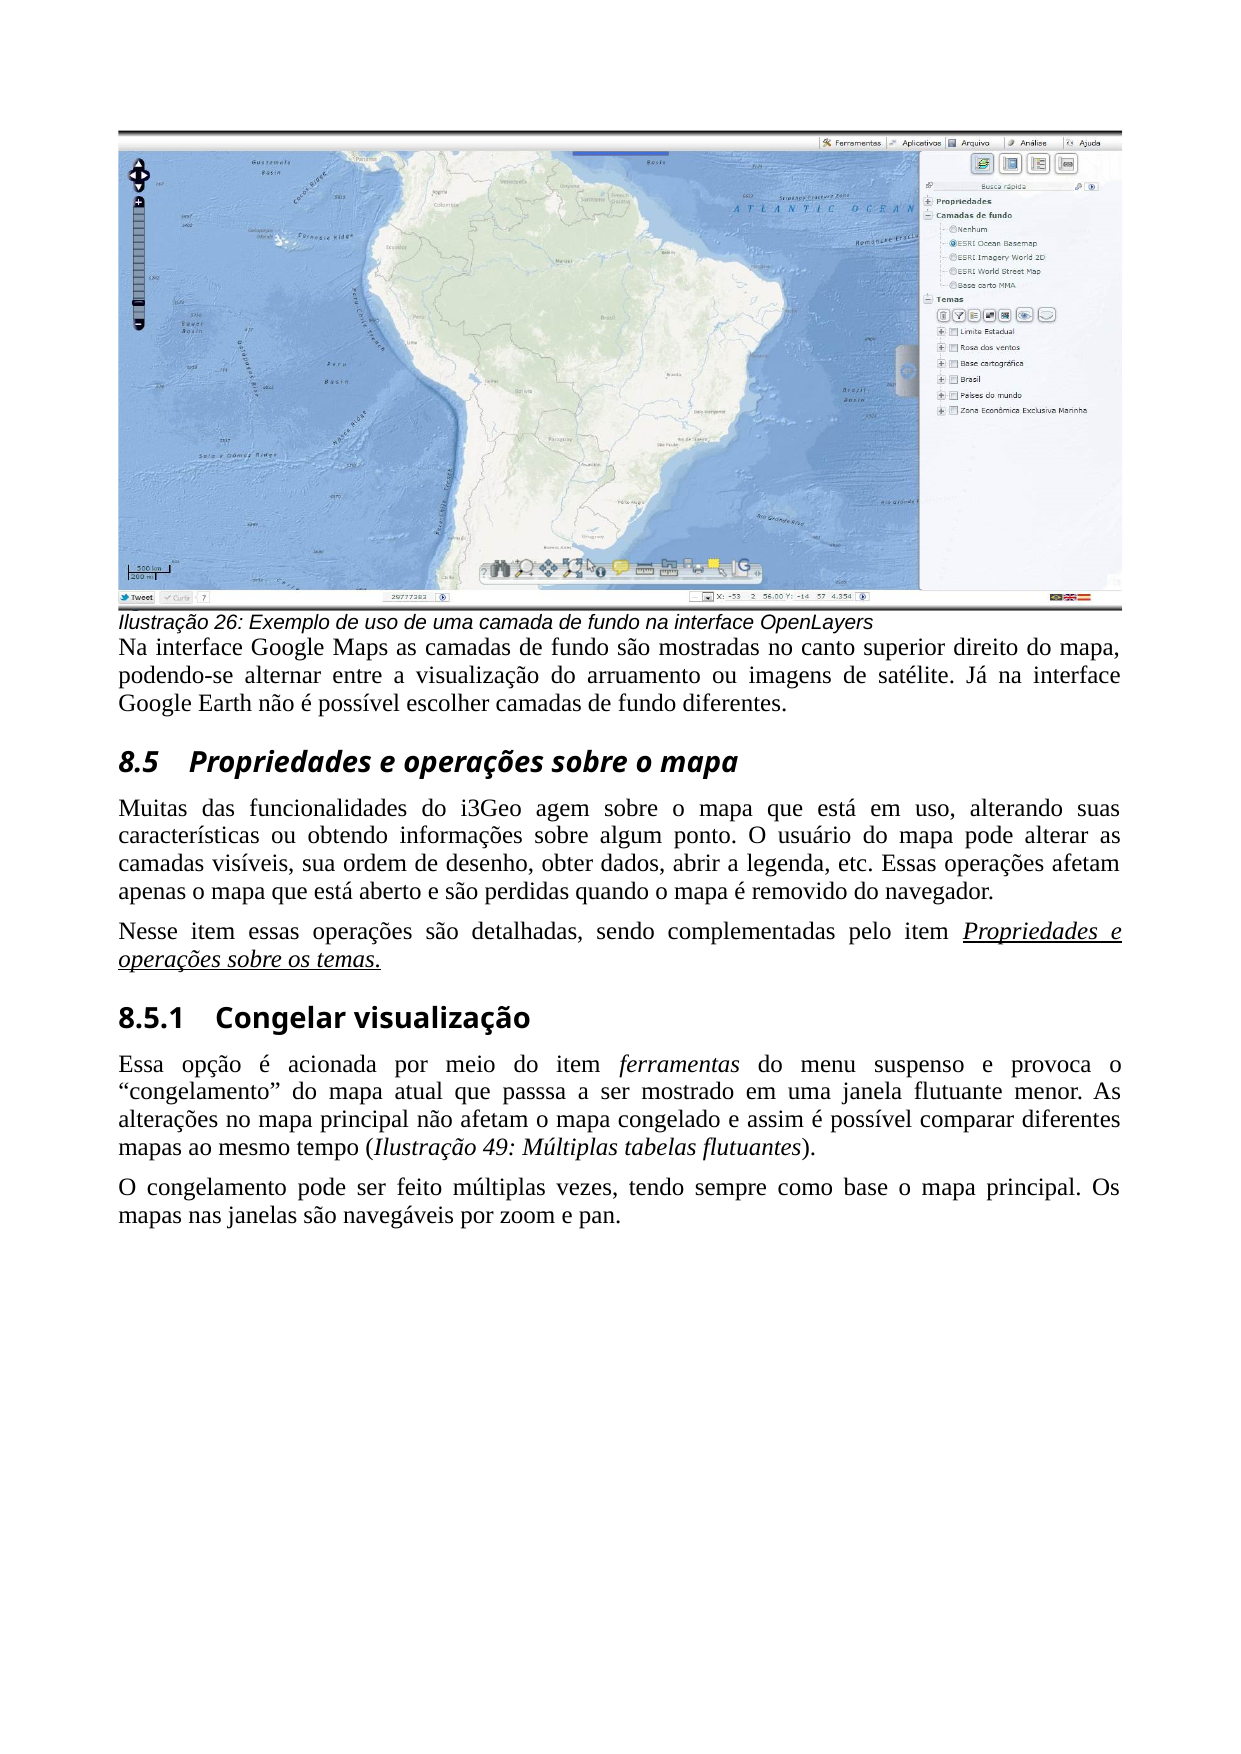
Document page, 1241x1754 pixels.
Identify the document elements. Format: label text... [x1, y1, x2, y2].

text Nesse item essas operações são detalhadas, sendo complementadas pelo item Propriedades e operações sobre os temas. [118, 917, 1122, 973]
text [118, 118, 1122, 130]
text O congelamento pode ser feito múltiplas vezes, tendo sempre como base o mapa principal. Os mapas nas janelas são navegáveis por zoom e pan. [118, 1173, 1122, 1228]
text Na interface Google Maps as camadas de fundo são mostradas no canto superior direito do mapa, podendo-se alternar entre a visualização do arruamento ou imagens de satélite. Já na interface Google Earth não é possível escolher camadas de fundo diferentes. [118, 633, 1122, 717]
text Ilustração 26: Exemplo de uso de uma camada de fundo na interface OpenLayers [118, 611, 1122, 633]
subtitle Propriedades e operações sobre o mapa [118, 742, 1122, 781]
text Muitas das funcionalidades do i3Geo agem sobre o mapa que está em uso, alterando suas características ou obtendo informações sobre algum ponto. O usuário do mapa pode alterar as camadas visíveis, sua ordem de desenho, obter dados, abrir a legenda, etc. Essas operações afetam apenas o mapa que está aberto e são perdidas quando o mapa é removido do navegador. [118, 794, 1122, 905]
subtitle Congelar visualização [118, 998, 1122, 1037]
picture [118, 130, 1123, 611]
text Essa opção é acionada por meio do item ferramentas do menu suspenso e provoca o “congelamento” do mapa atual que passsa a ser mostrado em uma janela flutuante menor. As alterações no mapa principal não afetam o mapa congelado e assim é possível comparar diferentes mapas ao mesmo tempo (Ilustração 49: Múltiplas tabelas flutuantes). [118, 1050, 1122, 1161]
